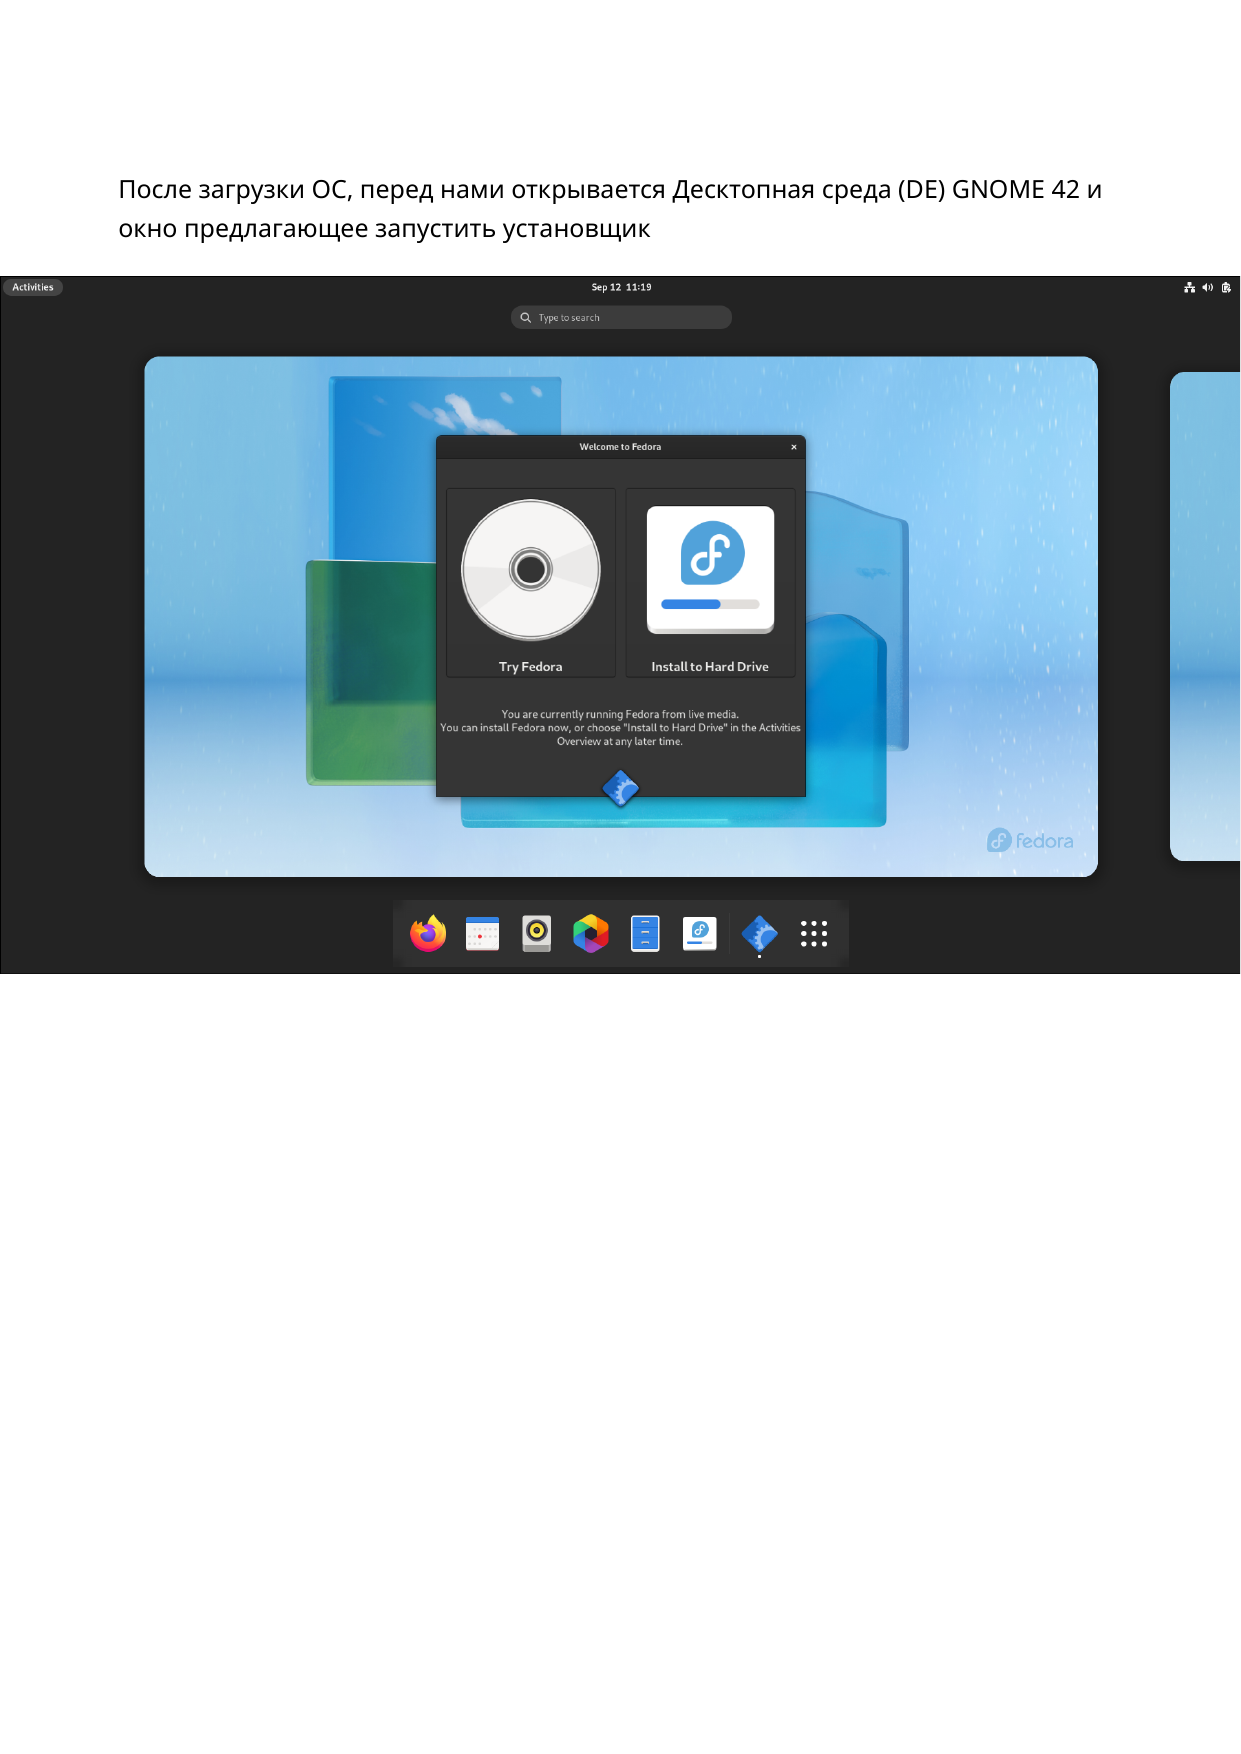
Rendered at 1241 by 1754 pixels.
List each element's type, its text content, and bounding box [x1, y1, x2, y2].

text После загрузки ОС, перед нами открывается Десктопная среда (DE) GNOME 42 и окно предлагающее запустить установщик [118, 172, 1122, 245]
picture [0, 276, 1241, 974]
